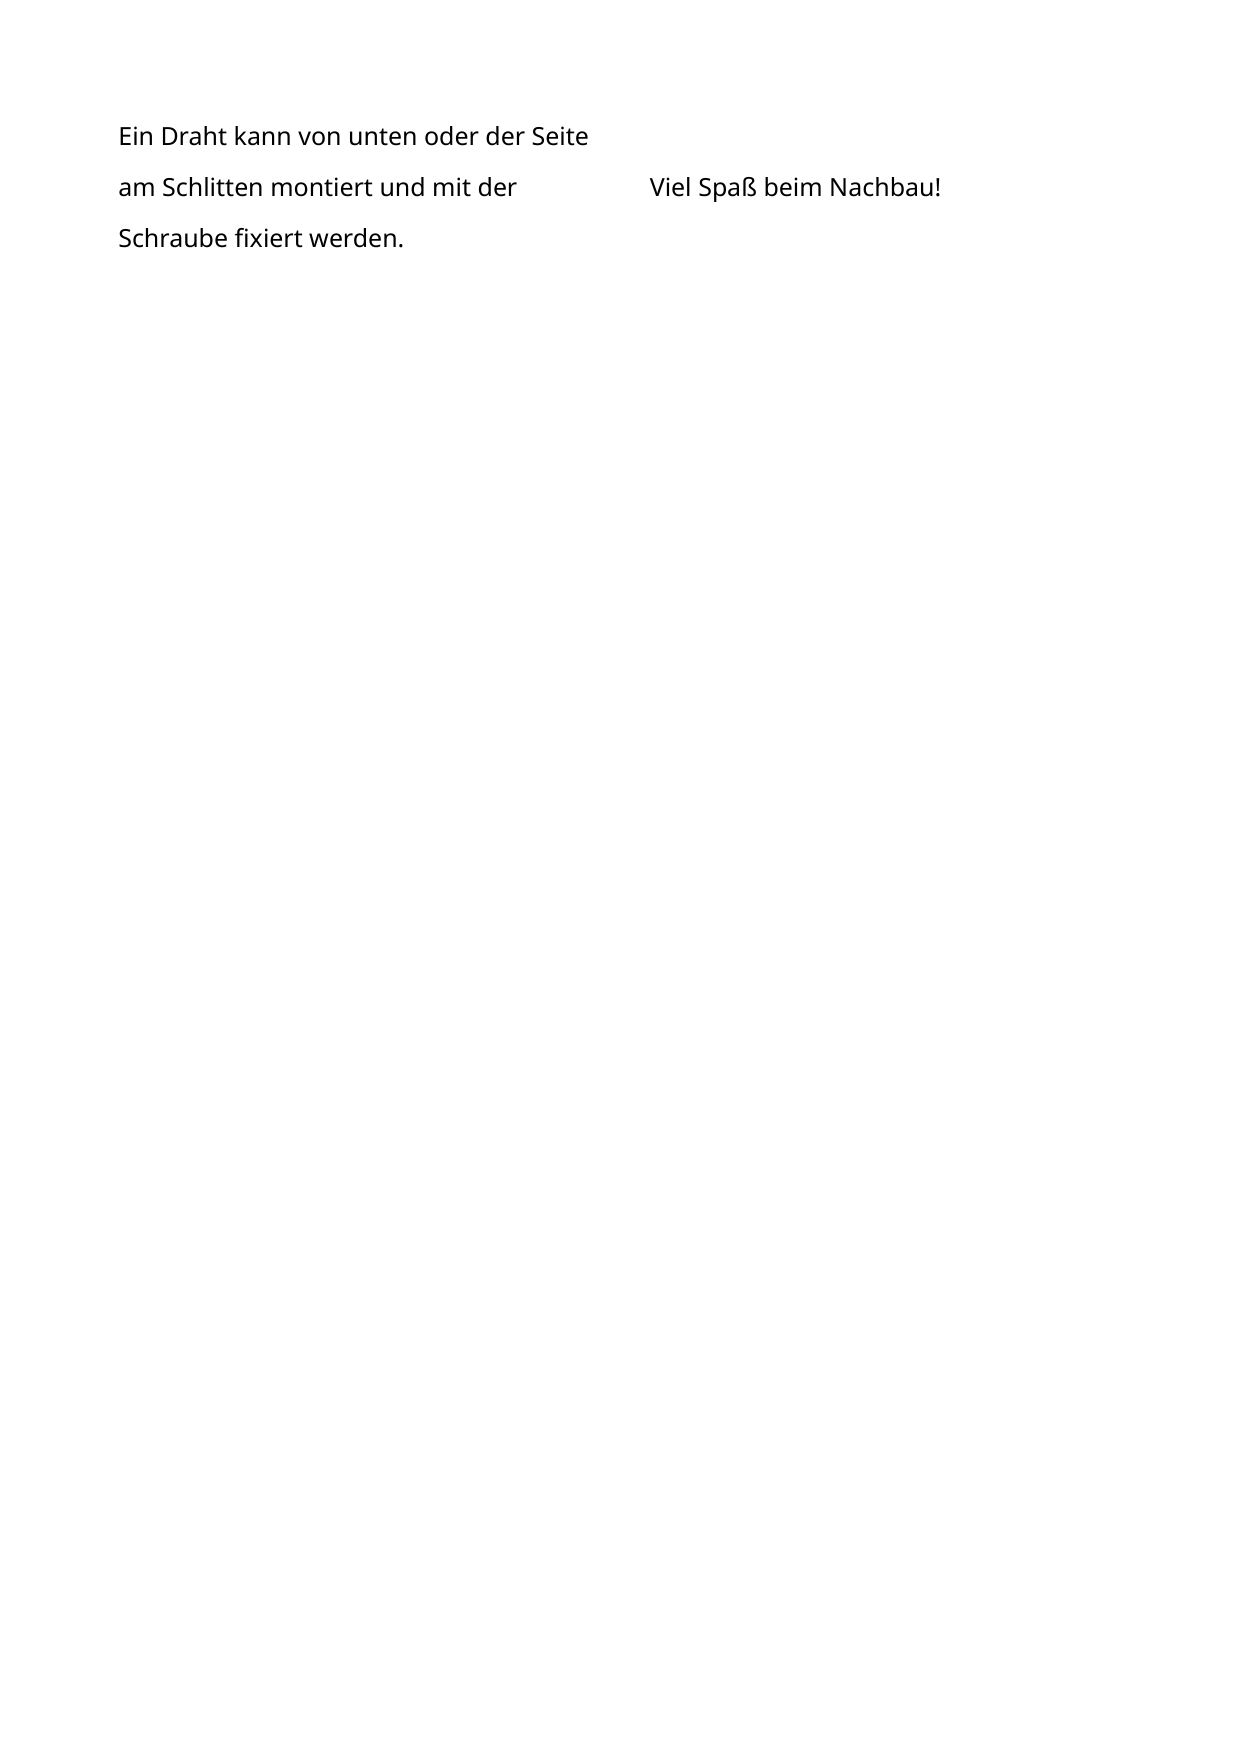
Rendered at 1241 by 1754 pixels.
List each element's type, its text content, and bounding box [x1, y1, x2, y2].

text Viel Spaß beim Nachbau! [649, 169, 1122, 203]
text Ein Draht kann von unten oder der Seite am Schlitten montiert und mit der Schraube fixiert werden. [118, 118, 591, 254]
